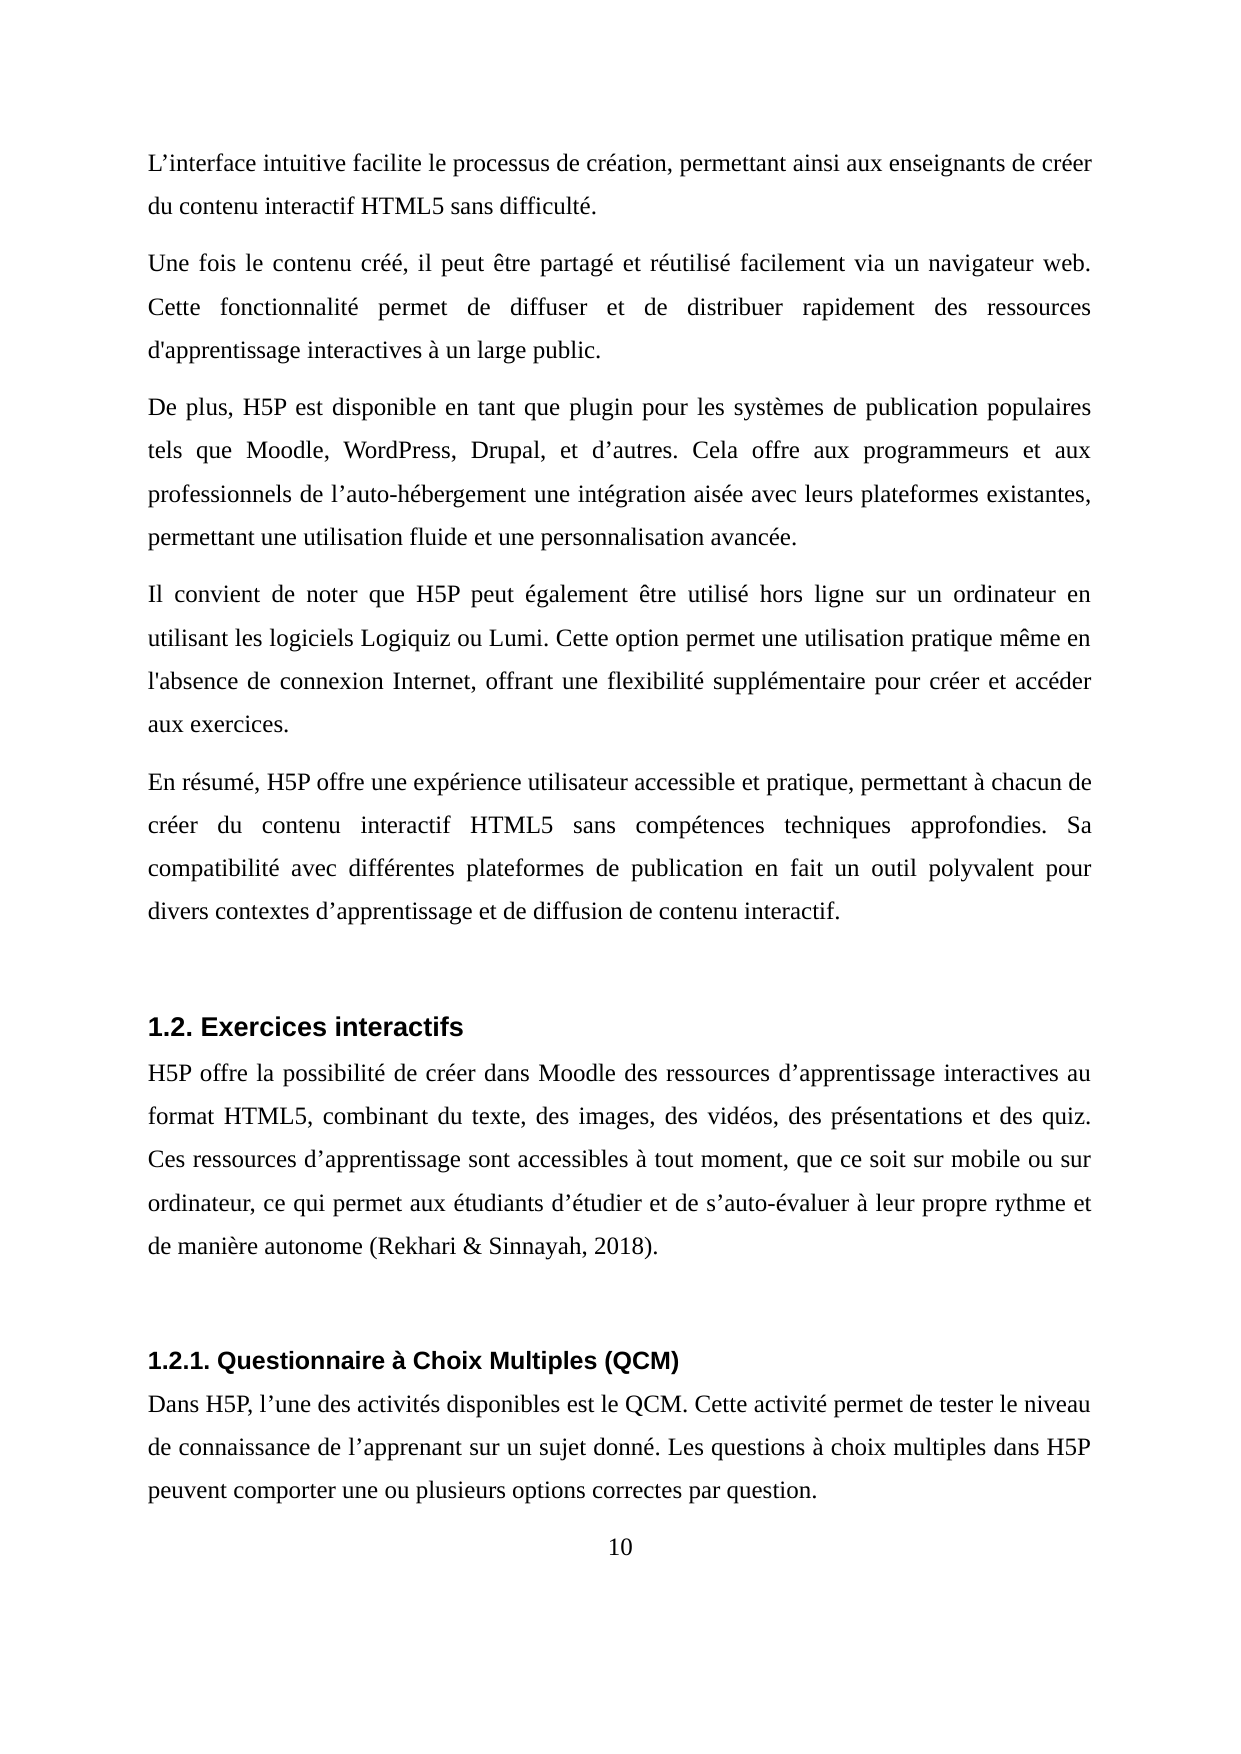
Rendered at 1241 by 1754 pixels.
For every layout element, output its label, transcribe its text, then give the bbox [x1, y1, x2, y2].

text En résumé, H5P offre une expérience utilisateur accessible et pratique, permettant à chacun de créer du contenu interactif HTML5 sans compétences techniques approfondies. Sa compatibilité avec différentes plateformes de publication en fait un outil polyvalent pour divers contextes d’apprentissage et de diffusion de contenu interactif. [148, 767, 1092, 925]
text Une fois le contenu créé, il peut être partagé et réutilisé facilement via un navigateur web. Cette fonctionnalité permet de diffuser et de distribuer rapidement des ressources d'apprentissage interactives à un large public. [148, 248, 1092, 363]
text 1.2.1. Questionnaire à Choix Multiples (QCM) [148, 1346, 1092, 1375]
text L’interface intuitive facilite le processus de création, permettant ainsi aux enseignants de créer du contenu interactif HTML5 sans difficulté. [148, 148, 1092, 219]
subtitle 1.2. Exercices interactifs [148, 1011, 1092, 1043]
text De plus, H5P est disponible en tant que plugin pour les systèmes de publication populaires tels que Moodle, WordPress, Drupal, et d’autres. Cela offre aux programmeurs et aux professionnels de l’auto-hébergement une intégration aisée avec leurs plateformes existantes, permettant une utilisation fluide et une personnalisation avancée. [148, 392, 1092, 551]
text Il convient de noter que H5P peut également être utilisé hors ligne sur un ordinateur en utilisant les logiciels Logiquiz ou Lumi. Cette option permet une utilisation pratique même en l'absence de connexion Internet, offrant une flexibilité supplémentaire pour créer et accéder aux exercices. [148, 579, 1092, 738]
text Dans H5P, l’une des activités disponibles est le QCM. Cette activité permet de tester le niveau de connaissance de l’apprenant sur un sujet donné. Les questions à choix multiples dans H5P peuvent comporter une ou plusieurs options correctes par question. [148, 1389, 1092, 1504]
text H5P offre la possibilité de créer dans Moodle des ressources d’apprentissage interactives au format HTML5, combinant du texte, des images, des vidéos, des présentations et des quiz. Ces ressources d’apprentissage sont accessibles à tout moment, que ce soit sur mobile ou sur ordinateur, ce qui permet aux étudiants d’étudier et de s’auto-évaluer à leur propre rythme et de manière autonome (Rekhari & Sinnayah, 2018). [148, 1058, 1092, 1259]
